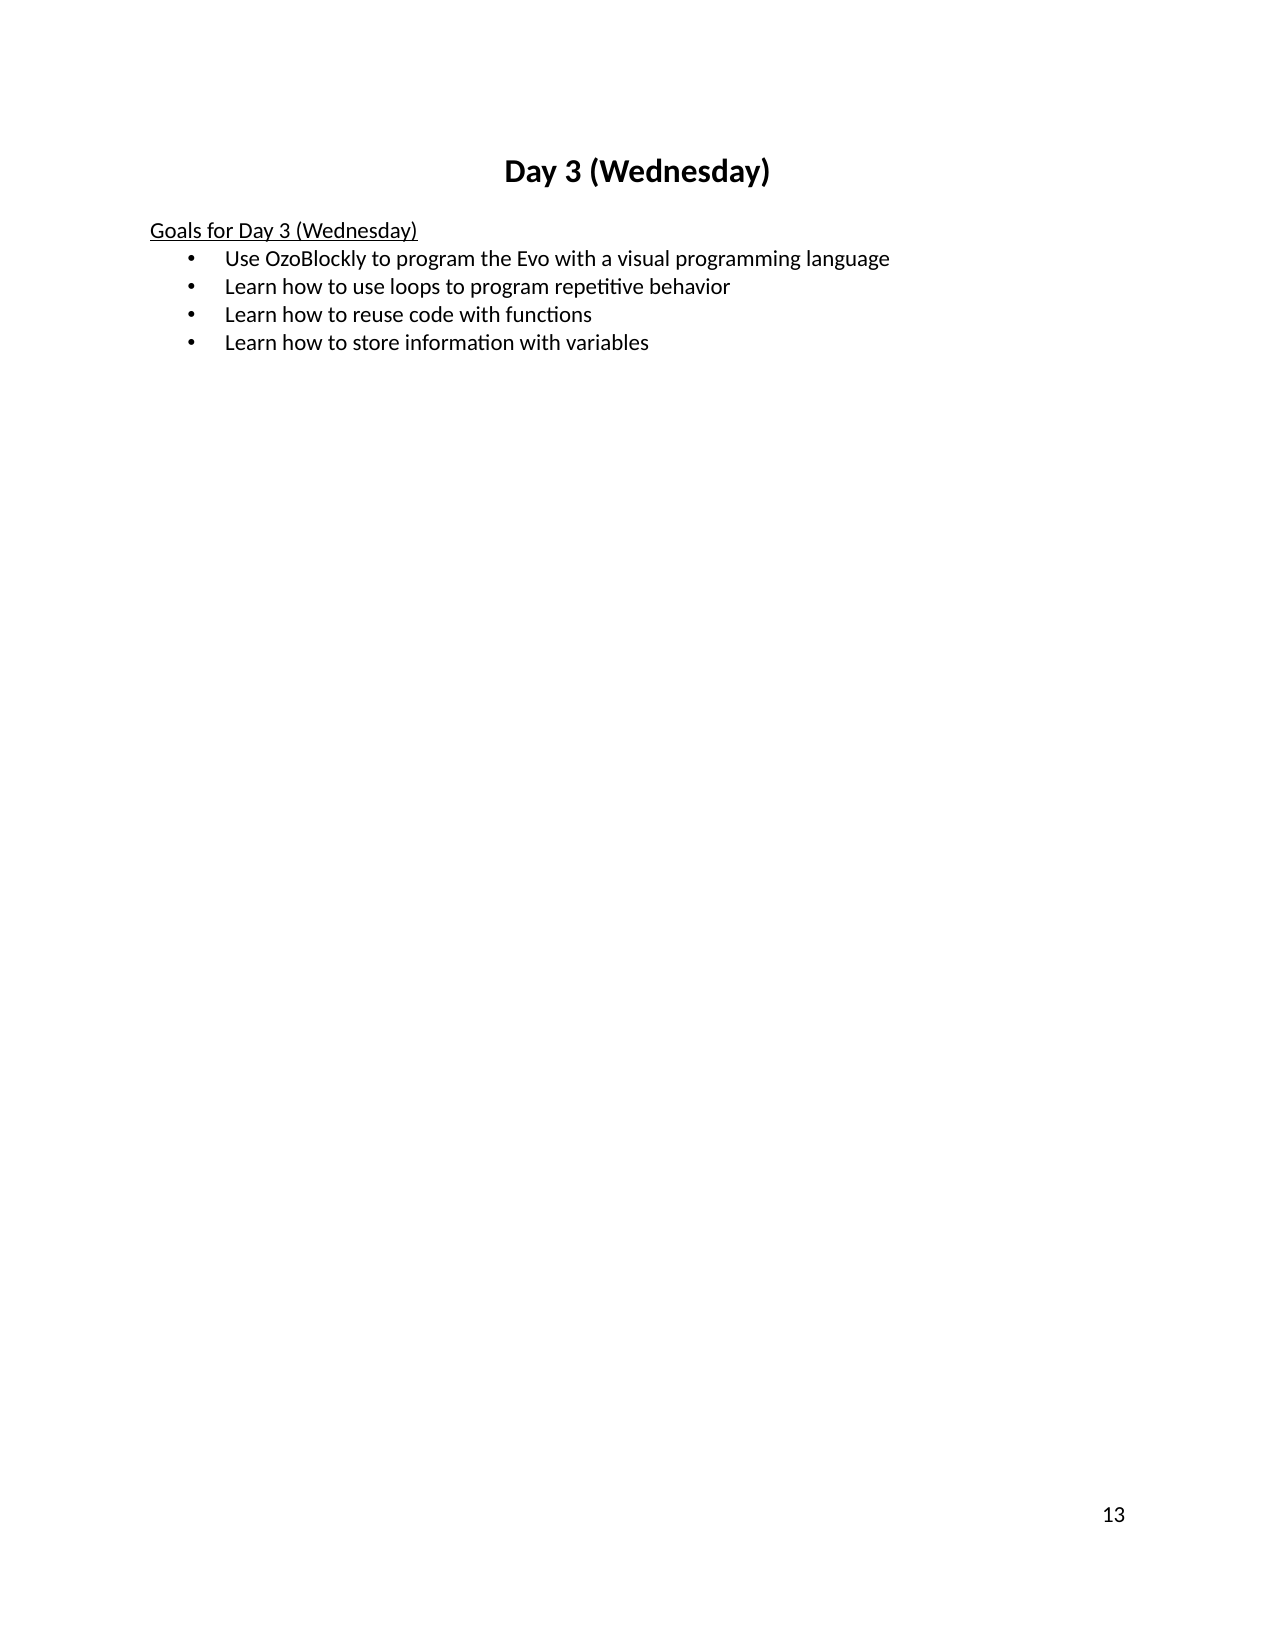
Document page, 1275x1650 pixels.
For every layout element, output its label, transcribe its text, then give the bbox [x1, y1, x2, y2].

list Learn how to reuse code with functions [187, 300, 1125, 328]
list Learn how to use loops to program repetitive behavior [187, 272, 1125, 300]
list Use OzoBlockly to program the Evo with a visual programming language [187, 244, 1125, 272]
subtitle Day 3 (Wednesday) [150, 150, 1125, 191]
subtitle Goals for Day 3 (Wednesday) [150, 216, 1125, 244]
list Learn how to store information with variables [187, 328, 1125, 356]
